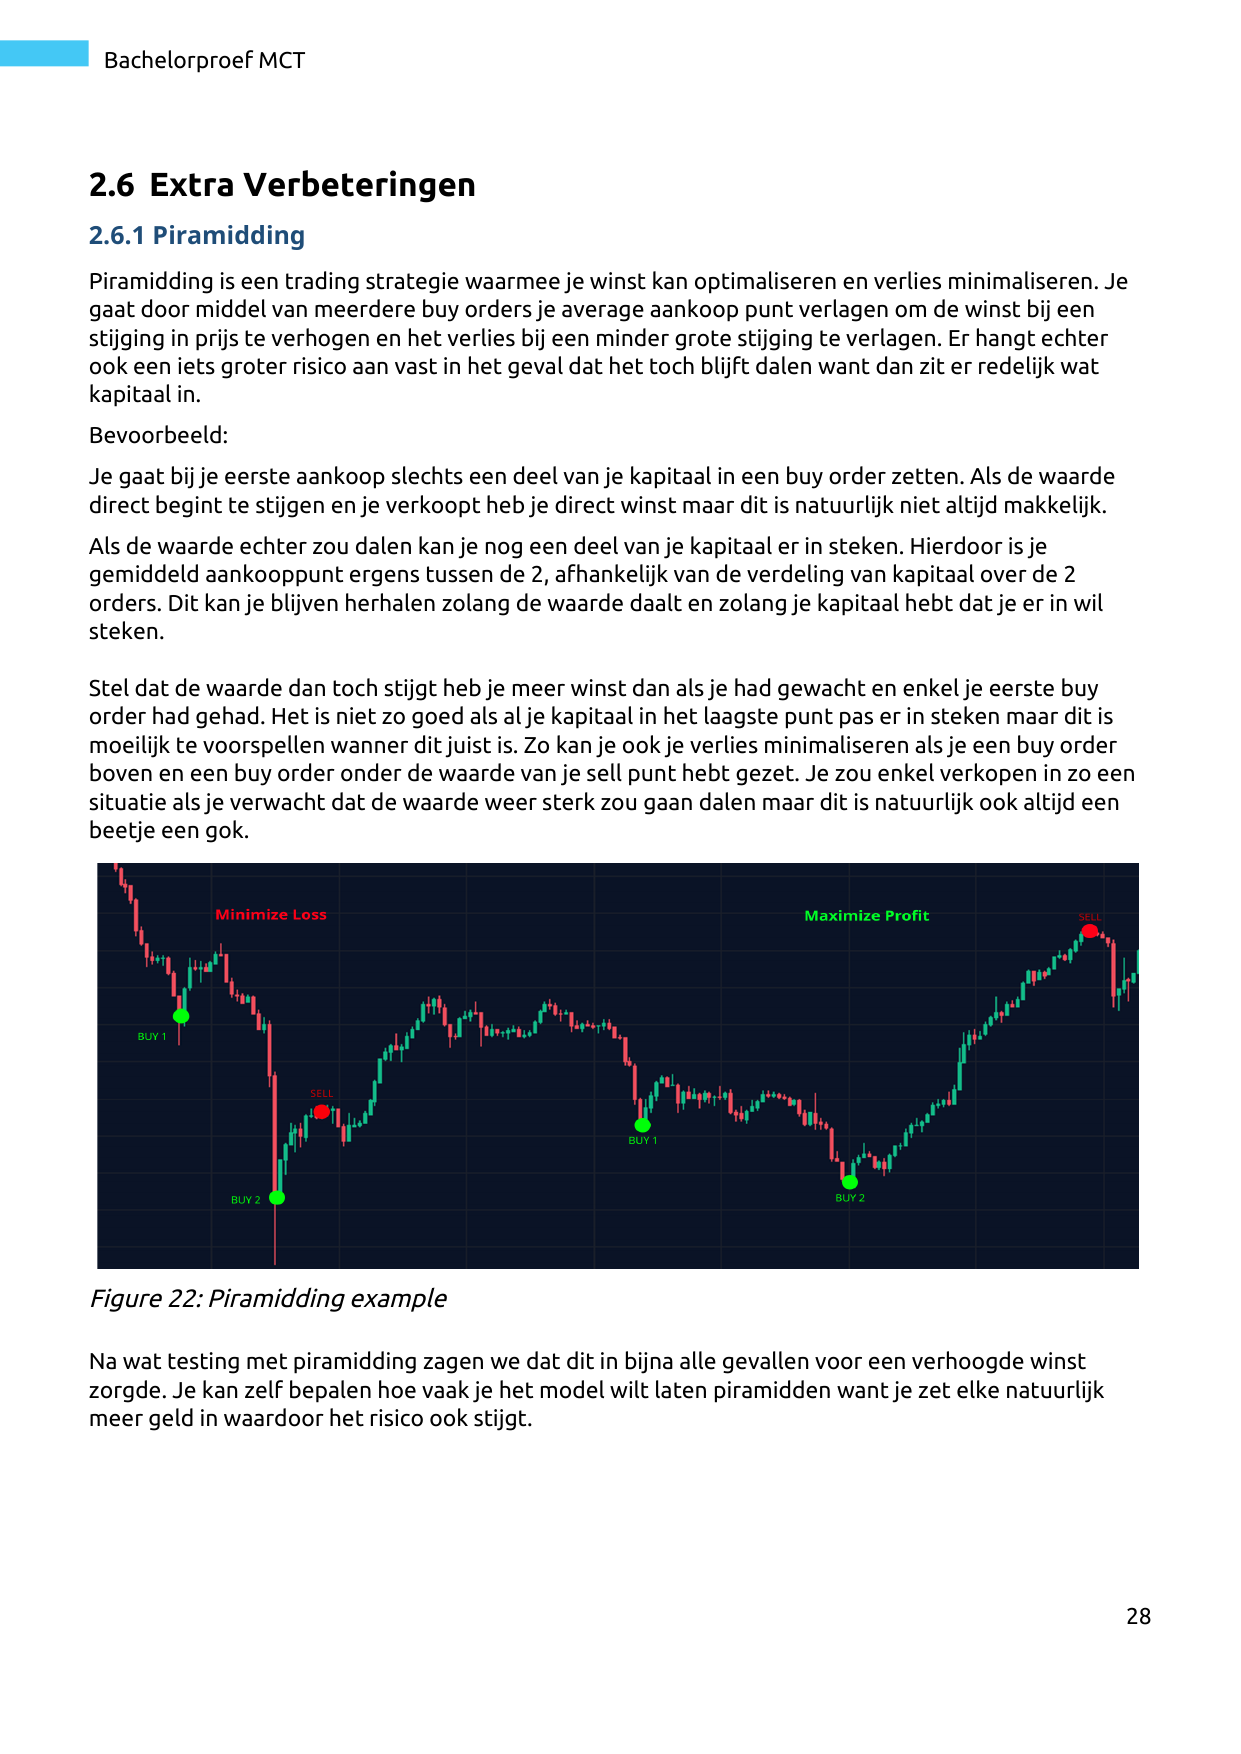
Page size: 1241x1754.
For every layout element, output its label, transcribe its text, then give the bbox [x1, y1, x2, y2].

text [89, 1312, 1152, 1331]
text Figure 22: Piramidding example [89, 876, 1152, 1312]
text Als de waarde echter zou dalen kan je nog een deel van je kapitaal er in steken. Hierdoor is je gemiddeld aankooppunt ergens tussen de 2, afhankelijk van de verdeling van kapitaal over de 2 orders. Dit kan je blijven herhalen zolang de waarde daalt en zolang je kapitaal hebt dat je er in wil steken. Stel dat de waarde dan toch stijgt heb je meer winst dan als je had gewacht en enkel je eerste buy order had gehad. Het is niet zo goed als al je kapitaal in het laagste punt pas er in steken maar dit is moeilijk te voorspellen wanner dit juist is. Zo kan je ook je verlies minimaliseren als je een buy order boven en een buy order onder de waarde van je sell punt hebt gezet. Je zou enkel verkopen in zo een situatie als je verwacht dat de waarde weer sterk zou gaan dalen maar dit is natuurlijk ook altijd een beetje een gok. [89, 532, 1152, 843]
picture [97, 863, 1139, 1269]
subtitle 2.6.1 Piramidding [89, 218, 1152, 252]
text Bevoorbeeld: [89, 422, 1152, 448]
text Na wat testing met piramidding zagen we dat dit in bijna alle gevallen voor een verhoogde winst zorgde. Je kan zelf bepalen hoe vaak je het model wilt laten piramidden want je zet elke natuurlijk meer geld in waardoor het risico ook stijgt. [89, 1331, 1152, 1431]
text [89, 857, 1152, 863]
text Je gaat bij je eerste aankoop slechts een deel van je kapitaal in een buy order zetten. Als de waarde direct begint te stijgen en je verkoopt heb je direct winst maar dit is natuurlijk niet altijd makkelijk. [89, 463, 1152, 518]
subtitle Extra Verbeteringen [89, 164, 1152, 202]
text Piramidding is een trading strategie waarmee je winst kan optimaliseren en verlies minimaliseren. Je gaat door middel van meerdere buy orders je average aankoop punt verlagen om de winst bij een stijging in prijs te verhogen en het verlies bij een minder grote stijging te verlagen. Er hangt echter ook een iets groter risico aan vast in het geval dat het toch blijft dalen want dan zit er redelijk wat kapitaal in. [89, 267, 1152, 407]
